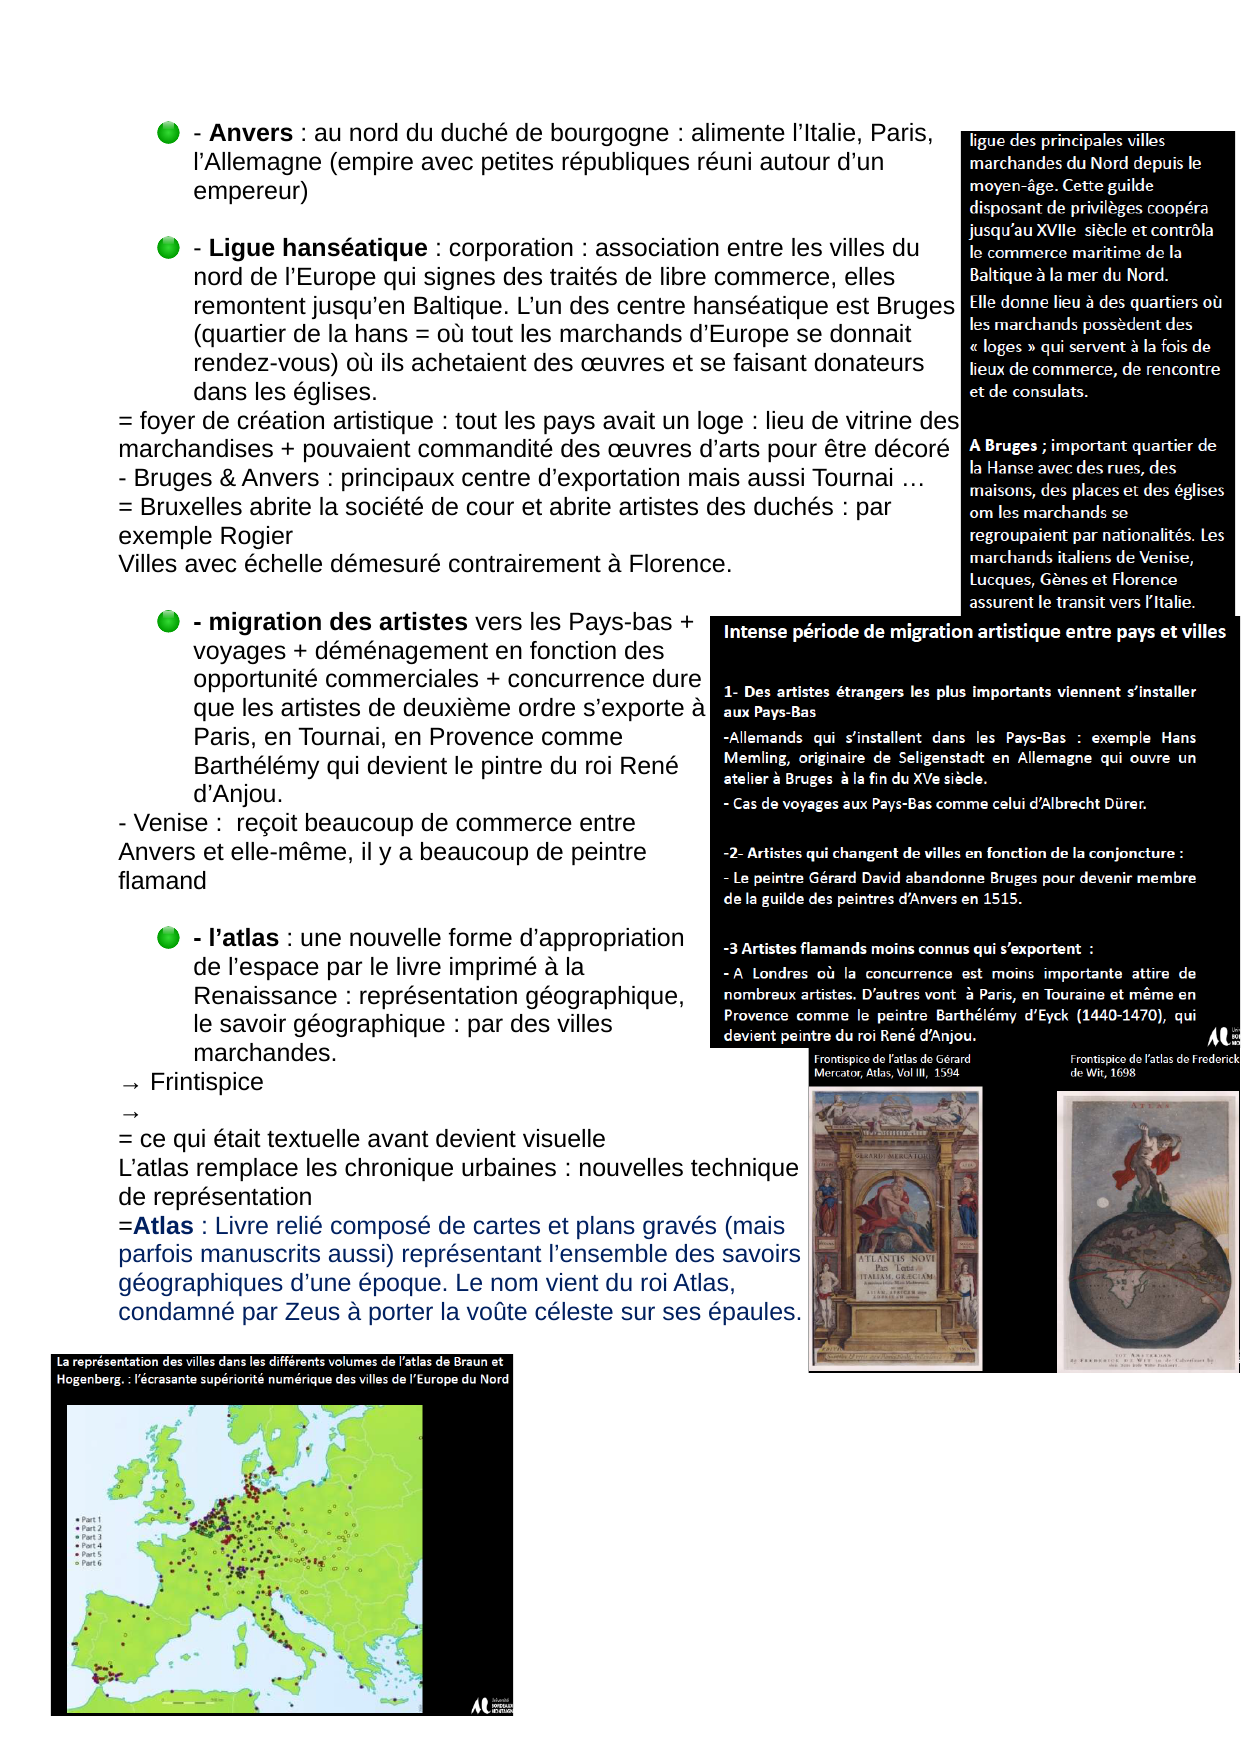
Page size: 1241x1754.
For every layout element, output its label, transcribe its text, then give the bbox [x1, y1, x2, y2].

text - Venise : reçoit beaucoup de commerce entre Anvers et elle-même, il y a beaucoup de peintre flamand [118, 808, 710, 894]
text → [118, 1096, 808, 1124]
text = foyer de création artistique : tout les pays avait un loge : lieu de vitrine des marchandises + pouvaient commandité des œuvres d’arts pour être décoré [118, 406, 960, 463]
list - Ligue hanséatique : corporation : association entre les villes du nord de l’Europe qui signes des traités de libre commerce, elles remontent jusqu’en Baltique. L’un des centre hanséatique est Bruges (quartier de la hans = où tout les marchands d’Europe se donnait rendez-vous) où ils achetaient des œuvres et se faisant donateurs dans les églises. [156, 233, 960, 406]
text =Atlas : Livre relié composé de cartes et plans gravés (mais parfois manuscrits aussi) représentant l’ensemble des savoirs géographiques d’une époque. Le nom vient du roi Atlas, condamné par Zeus à porter la voûte céleste sur ses épaules. [118, 1211, 808, 1326]
text → Frintispice [118, 1067, 808, 1096]
text L’atlas remplace les chronique urbaines : nouvelles technique de représentation [118, 1153, 808, 1211]
list - Anvers : au nord du duché de bourgogne : alimente l’Italie, Paris, l’Allemagne (empire avec petites républiques réuni autour d’un empereur) [156, 118, 1122, 204]
list - l’atlas : une nouvelle forme d’appropriation de l’espace par le livre imprimé à la Renaissance : représentation géographique, le savoir géographique : par des villes marchandes. [156, 923, 808, 1067]
text Villes avec échelle démesuré contrairement à Florence. [118, 549, 960, 578]
list - migration des artistes vers les Pays-bas + voyages + déménagement en fonction des opportunité commerciales + concurrence dure que les artistes de deuxième ordre s’exporte à Paris, en Tournai, en Provence comme Barthélémy qui devient le pintre du roi René d’Anjou. [156, 607, 960, 808]
picture [710, 131, 1241, 1373]
text = Bruxelles abrite la société de cour et abrite artistes des duchés : par exemple Rogier [118, 492, 960, 549]
text - Bruges & Anvers : principaux centre d’exportation mais aussi Tournai … [118, 463, 960, 492]
text = ce qui était textuelle avant devient visuelle [118, 1124, 808, 1153]
picture [50, 1354, 514, 1716]
